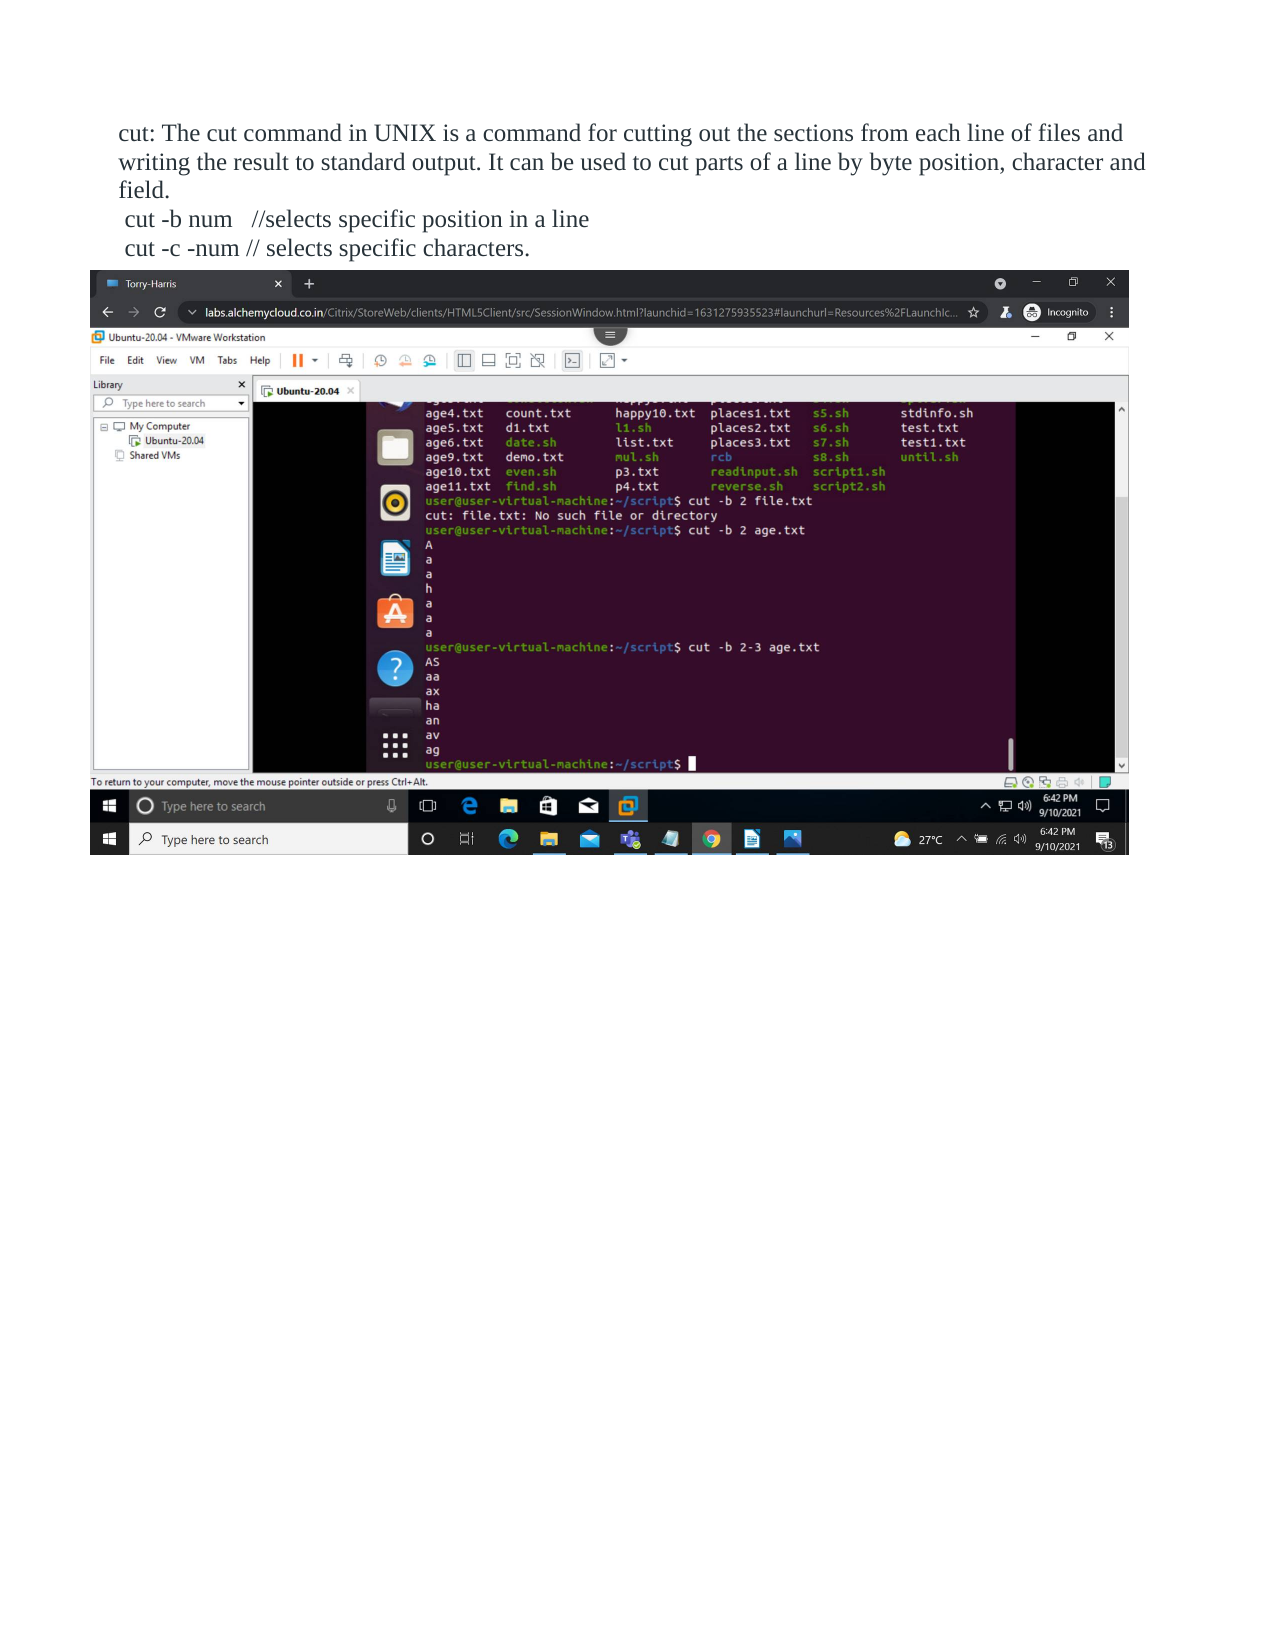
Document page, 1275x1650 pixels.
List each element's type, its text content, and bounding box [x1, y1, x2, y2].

picture [90, 270, 1129, 855]
text cut: The cut command in UNIX is a command for cutting out the sections from each line of files and writing the result to standard output. It can be used to cut parts of a line by byte position, character and field. [118, 118, 1157, 204]
text cut -c -num // selects specific characters. [118, 233, 1157, 262]
text cut -b num //selects specific position in a line [118, 204, 1157, 233]
